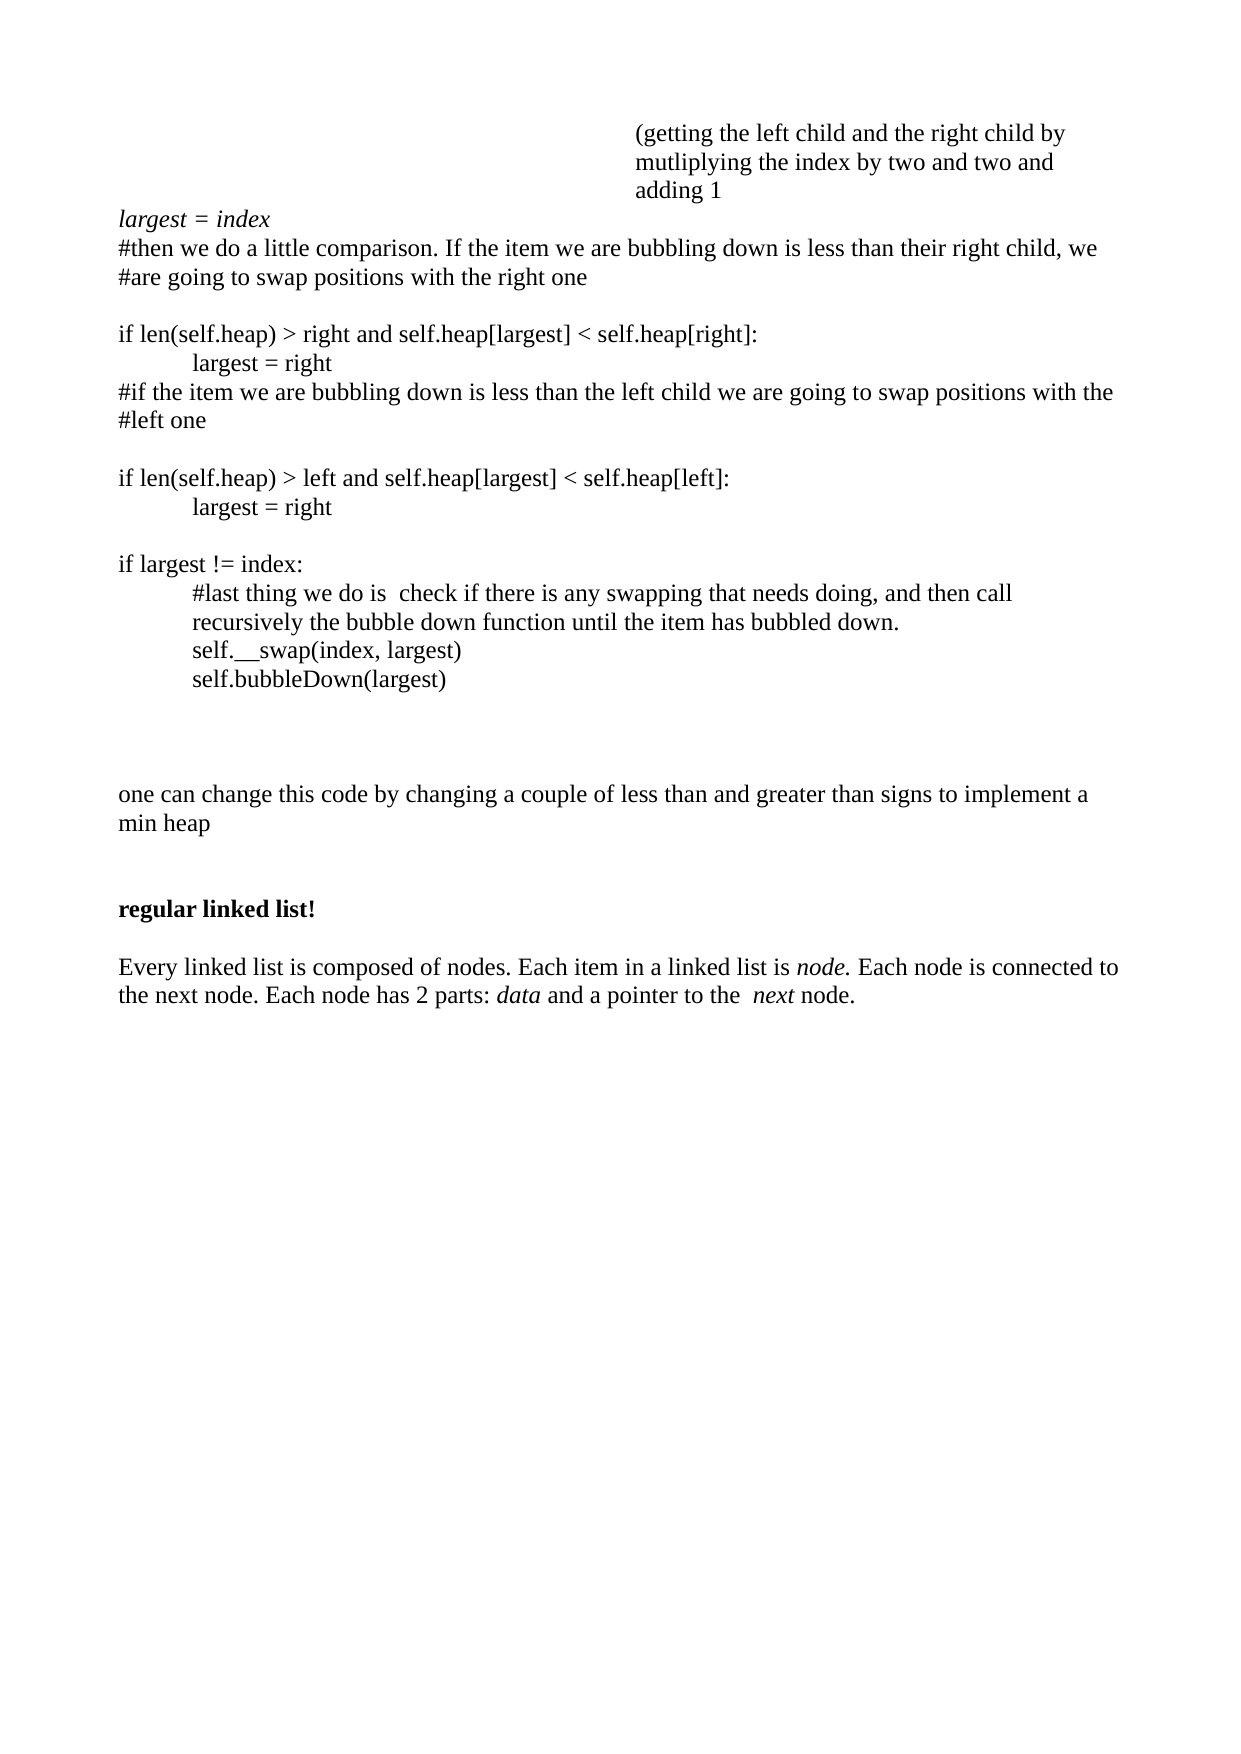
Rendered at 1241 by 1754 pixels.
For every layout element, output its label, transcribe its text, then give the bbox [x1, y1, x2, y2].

text (getting the left child and the right child by mutliplying the index by two and two and adding 1 [118, 118, 1122, 204]
text largest = right [118, 348, 1122, 377]
text Every linked list is composed of nodes. Each item in a linked list is node. Each node is connected to the next node. Each node has 2 parts: data and a pointer to the next node. [118, 952, 1122, 1009]
text one can change this code by changing a couple of less than and greater than signs to implement a min heap [118, 779, 1122, 837]
text if len(self.heap) > right and self.heap[largest] < self.heap[right]: [118, 319, 1122, 348]
text self.bubbleDown(largest) [118, 664, 1122, 693]
text if largest != index: [118, 549, 1122, 578]
text self.__swap(index, largest) [118, 636, 1122, 664]
text #last thing we do is check if there is any swapping that needs doing, and then call recursively the bubble down function until the item has bubbled down. [118, 578, 1122, 636]
text #if the item we are bubbling down is less than the left child we are going to swap positions with the #left one [118, 377, 1122, 434]
text largest = index [118, 204, 1122, 233]
text largest = right [118, 492, 1122, 521]
text if len(self.heap) > left and self.heap[largest] < self.heap[left]: [118, 463, 1122, 492]
text #then we do a little comparison. If the item we are bubbling down is less than their right child, we #are going to swap positions with the right one [118, 233, 1122, 291]
text regular linked list! [118, 894, 1122, 923]
